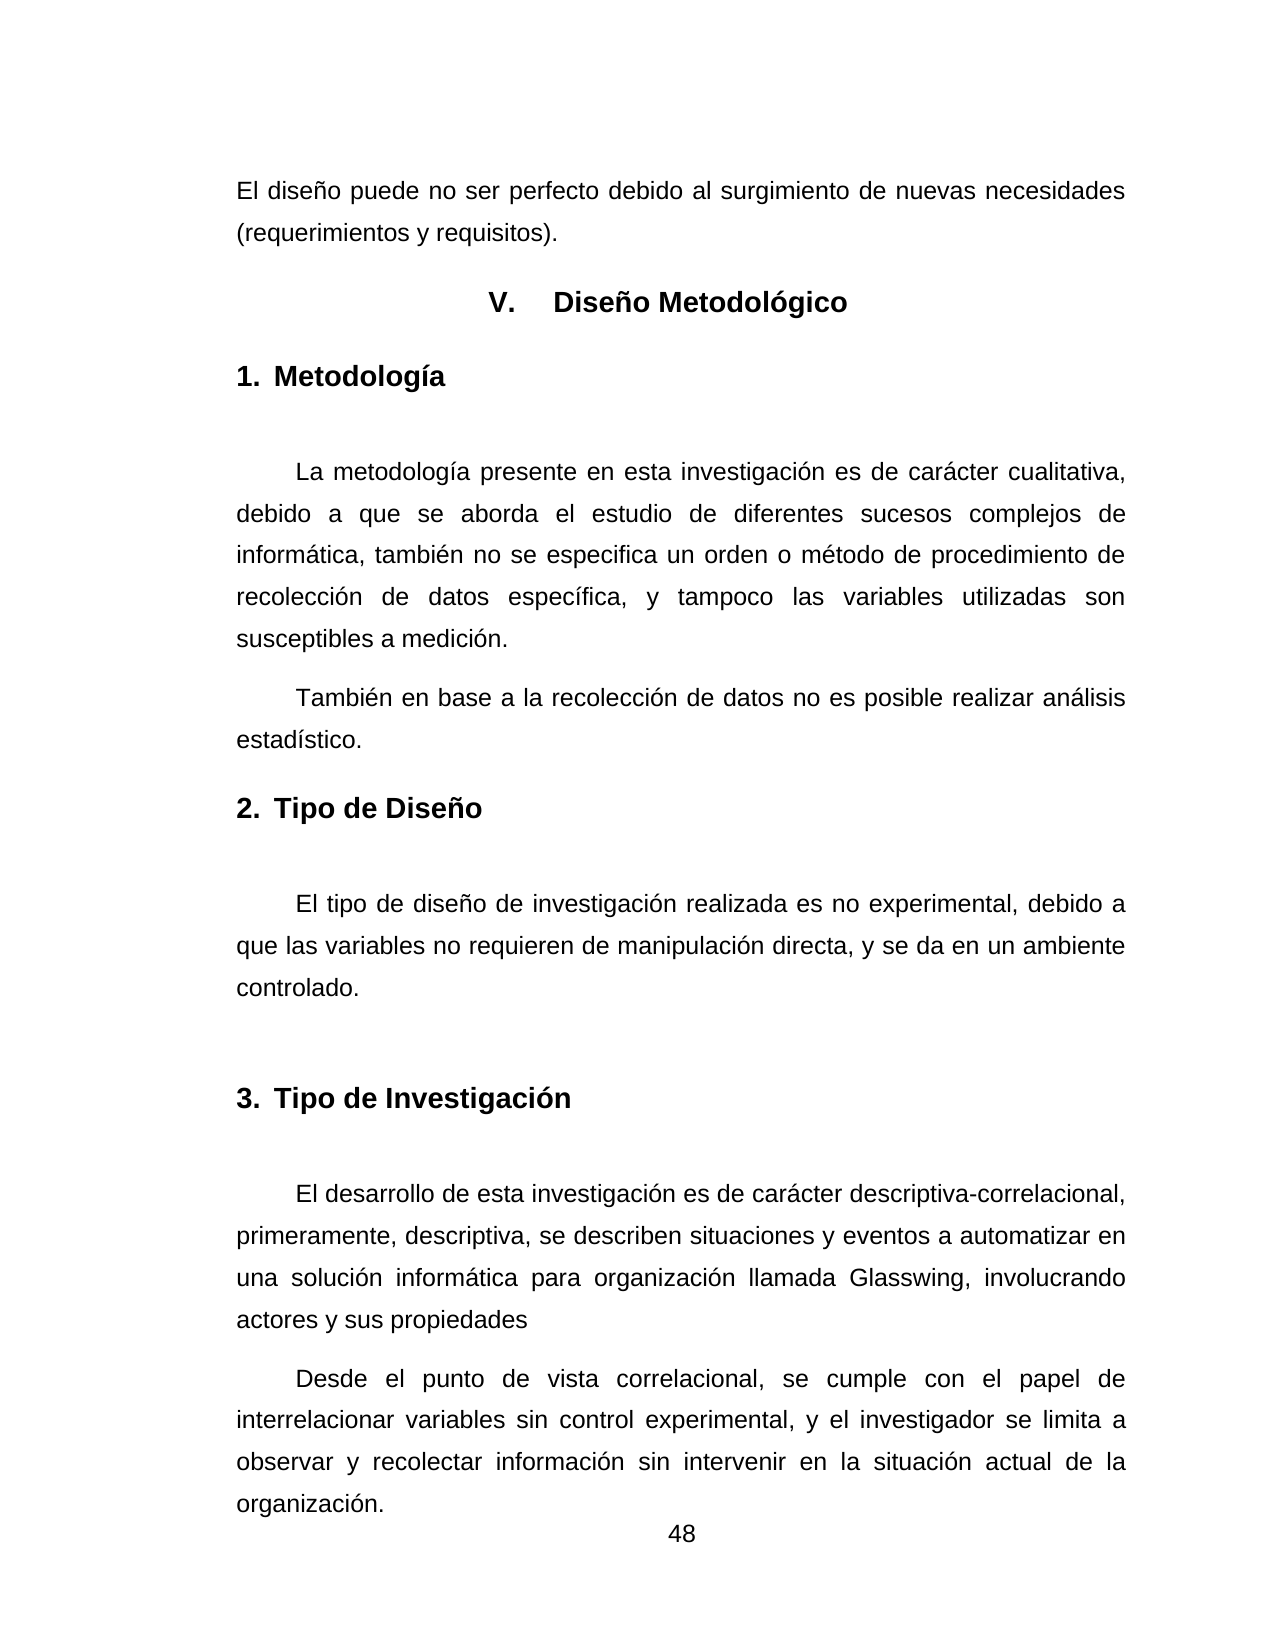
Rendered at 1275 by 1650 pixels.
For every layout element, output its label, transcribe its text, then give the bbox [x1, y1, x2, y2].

text También en base a la recolección de datos no es posible realizar análisis estadístico. [236, 683, 1127, 753]
text El diseño puede no ser perfecto debido al surgimiento de nuevas necesidades (requerimientos y requisitos). [236, 177, 1127, 247]
text La metodología presente en esta investigación es de carácter cualitativa, debido a que se aborda el estudio de diferentes sucesos complejos de informática, también no se especifica un orden o método de procedimiento de recolección de datos específica, y tampoco las variables utilizadas son susceptibles a medición. [236, 457, 1127, 653]
text Desde el punto de vista correlacional, se cumple con el papel de interrelacionar variables sin control experimental, y el investigador se limita a observar y recolectar información sin intervenir en la situación actual de la organización. [236, 1364, 1127, 1518]
subtitle Tipo de Investigación [236, 1082, 1127, 1115]
subtitle Diseño Metodológico [236, 286, 1127, 318]
subtitle Metodología [236, 360, 1127, 392]
text El desarrollo de esta investigación es de carácter descriptiva-correlacional, primeramente, descriptiva, se describen situaciones y eventos a automatizar en una solución informática para organización llamada Glasswing, involucrando actores y sus propiedades [236, 1180, 1127, 1334]
subtitle Tipo de Diseño [236, 792, 1127, 825]
text El tipo de diseño de investigación realizada es no experimental, debido a que las variables no requieren de manipulación directa, y se da en un ambiente controlado. [236, 890, 1127, 1002]
